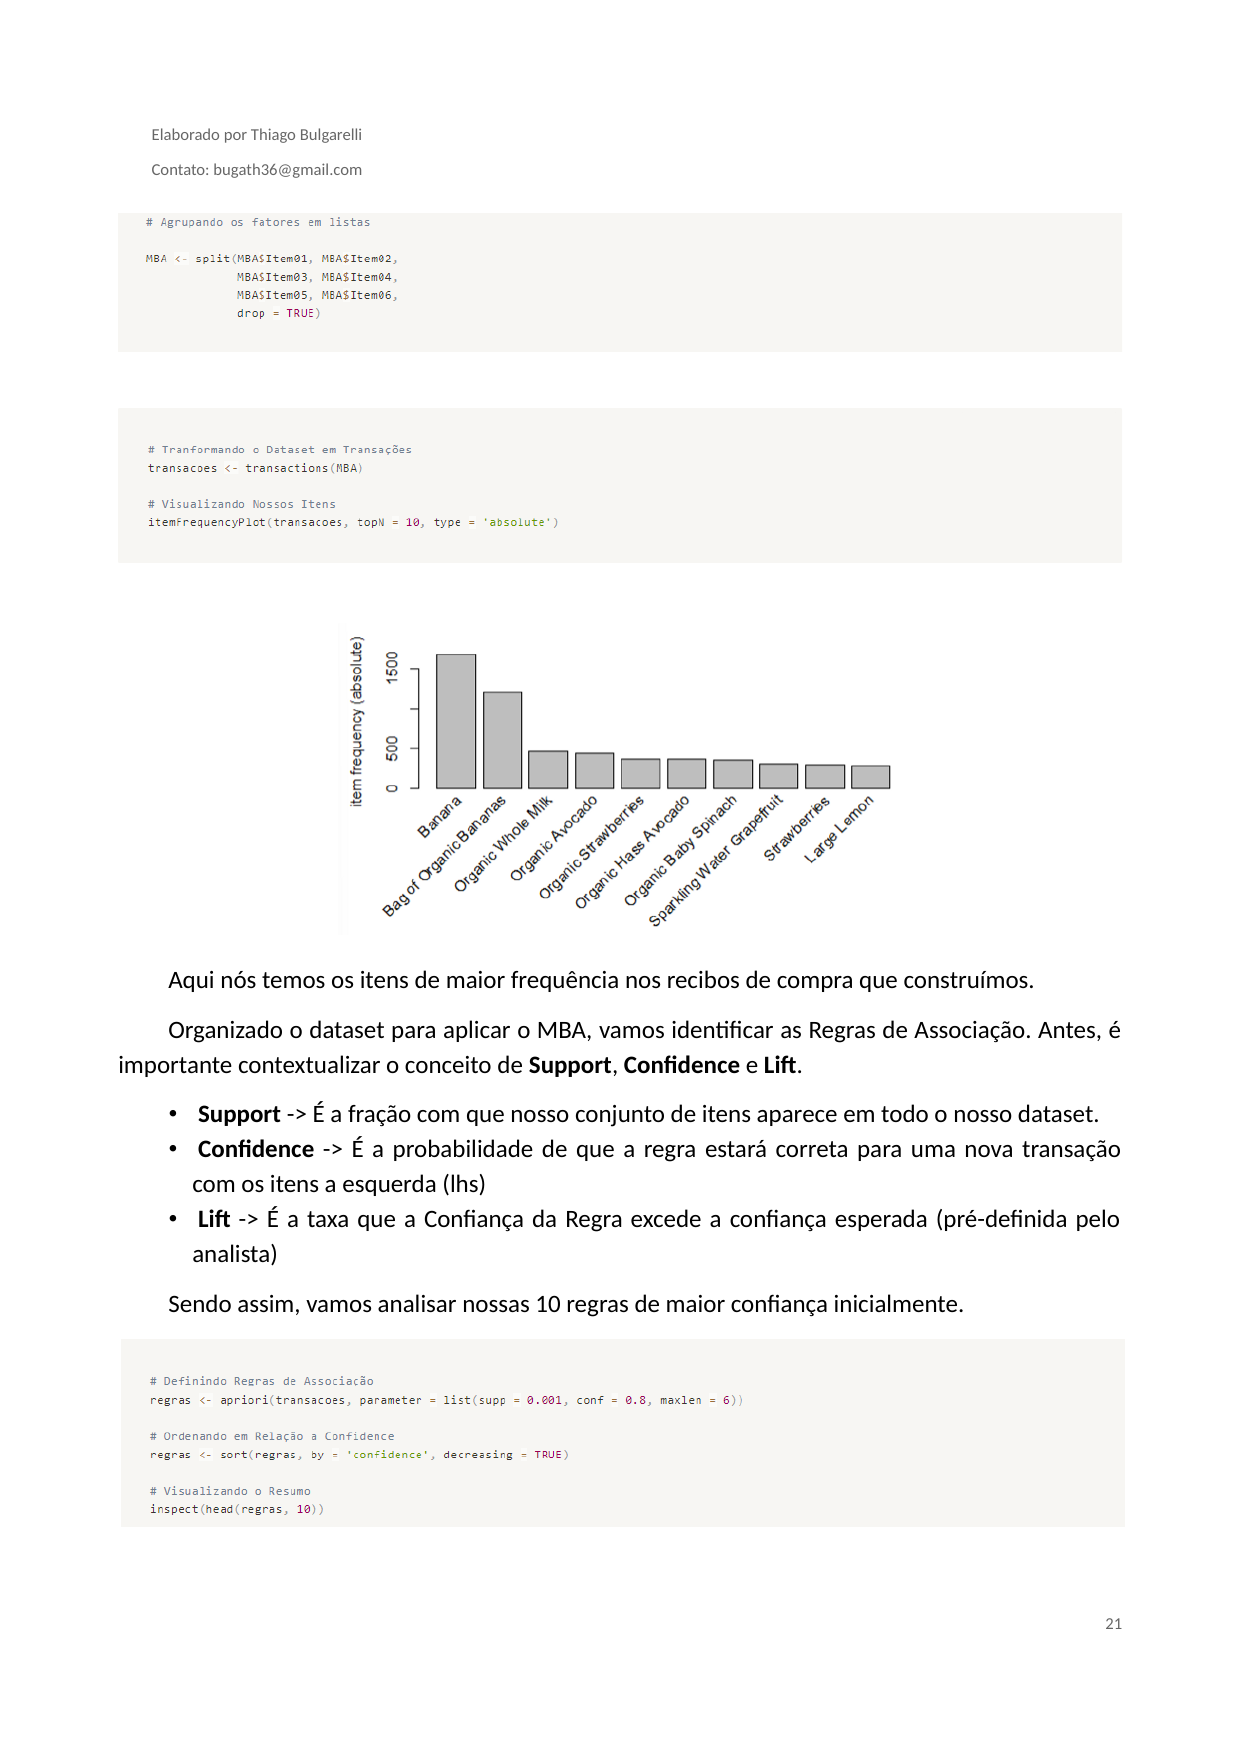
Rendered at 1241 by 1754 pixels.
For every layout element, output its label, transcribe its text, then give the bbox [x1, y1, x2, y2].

picture [337, 617, 903, 935]
picture [118, 406, 1123, 564]
text Sendo assim, vamos analisar nossas 10 regras de maior confiança inicialmente. [118, 1288, 1122, 1318]
list Support -> É a fração com que nosso conjunto de itens aparece em todo o nosso dataset. [162, 1098, 1122, 1129]
text Organizado o dataset para aplicar o MBA, vamos identificar as Regras de Associação. Antes, é importante contextualizar o conceito de Support, Confidence e Lift. [118, 1014, 1122, 1079]
picture [118, 213, 1123, 352]
text Aqui nós temos os itens de maior frequência nos recibos de compra que construímos. [118, 964, 1122, 995]
picture [121, 1339, 1125, 1527]
list Confidence -> É a probabilidade de que a regra estará correta para uma nova transação com os itens a esquerda (lhs) [162, 1133, 1122, 1199]
list Lift -> É a taxa que a Confiança da Regra excede a confiança esperada (pré-definida pelo analista) [162, 1203, 1122, 1269]
